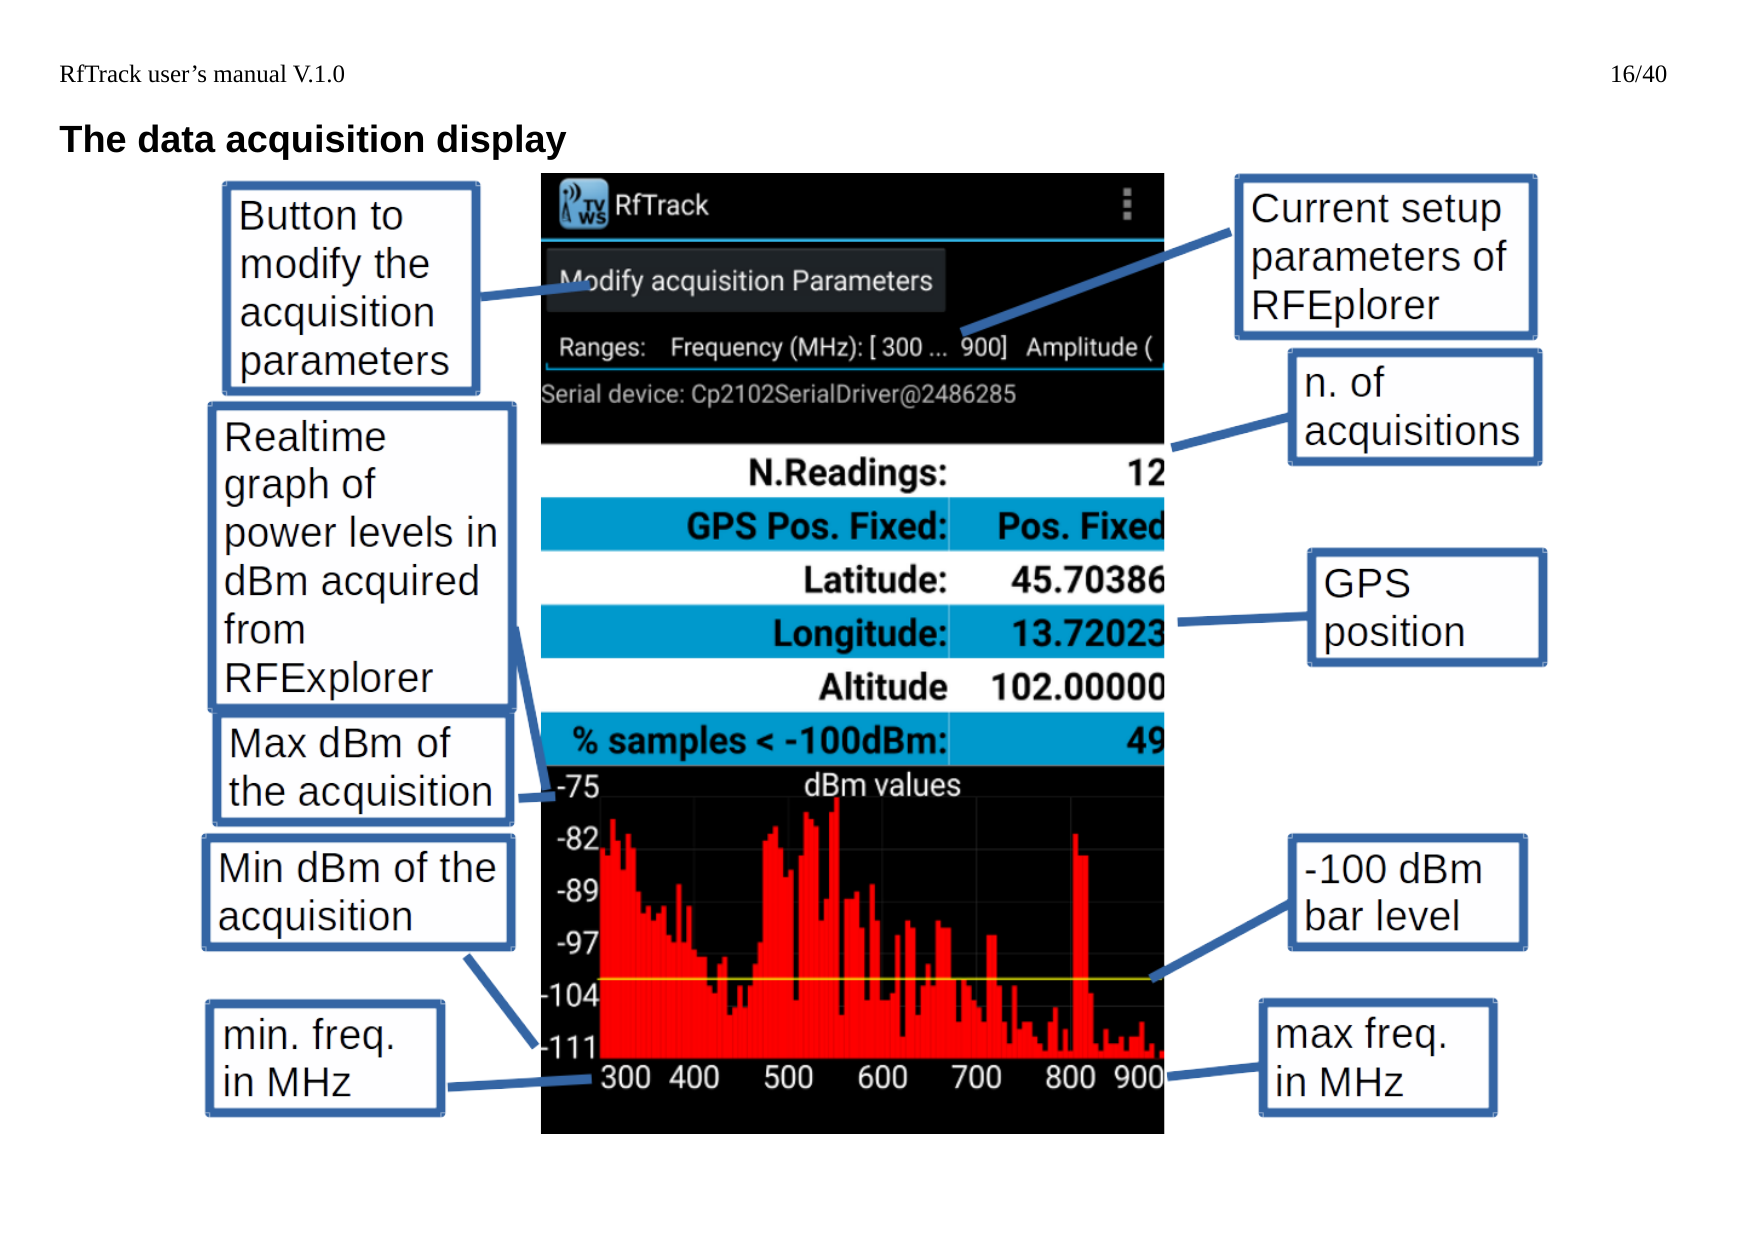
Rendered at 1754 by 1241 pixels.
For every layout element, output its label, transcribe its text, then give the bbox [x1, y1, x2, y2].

picture [197, 173, 1557, 1134]
subtitle The data acquisition display [59, 117, 1695, 161]
